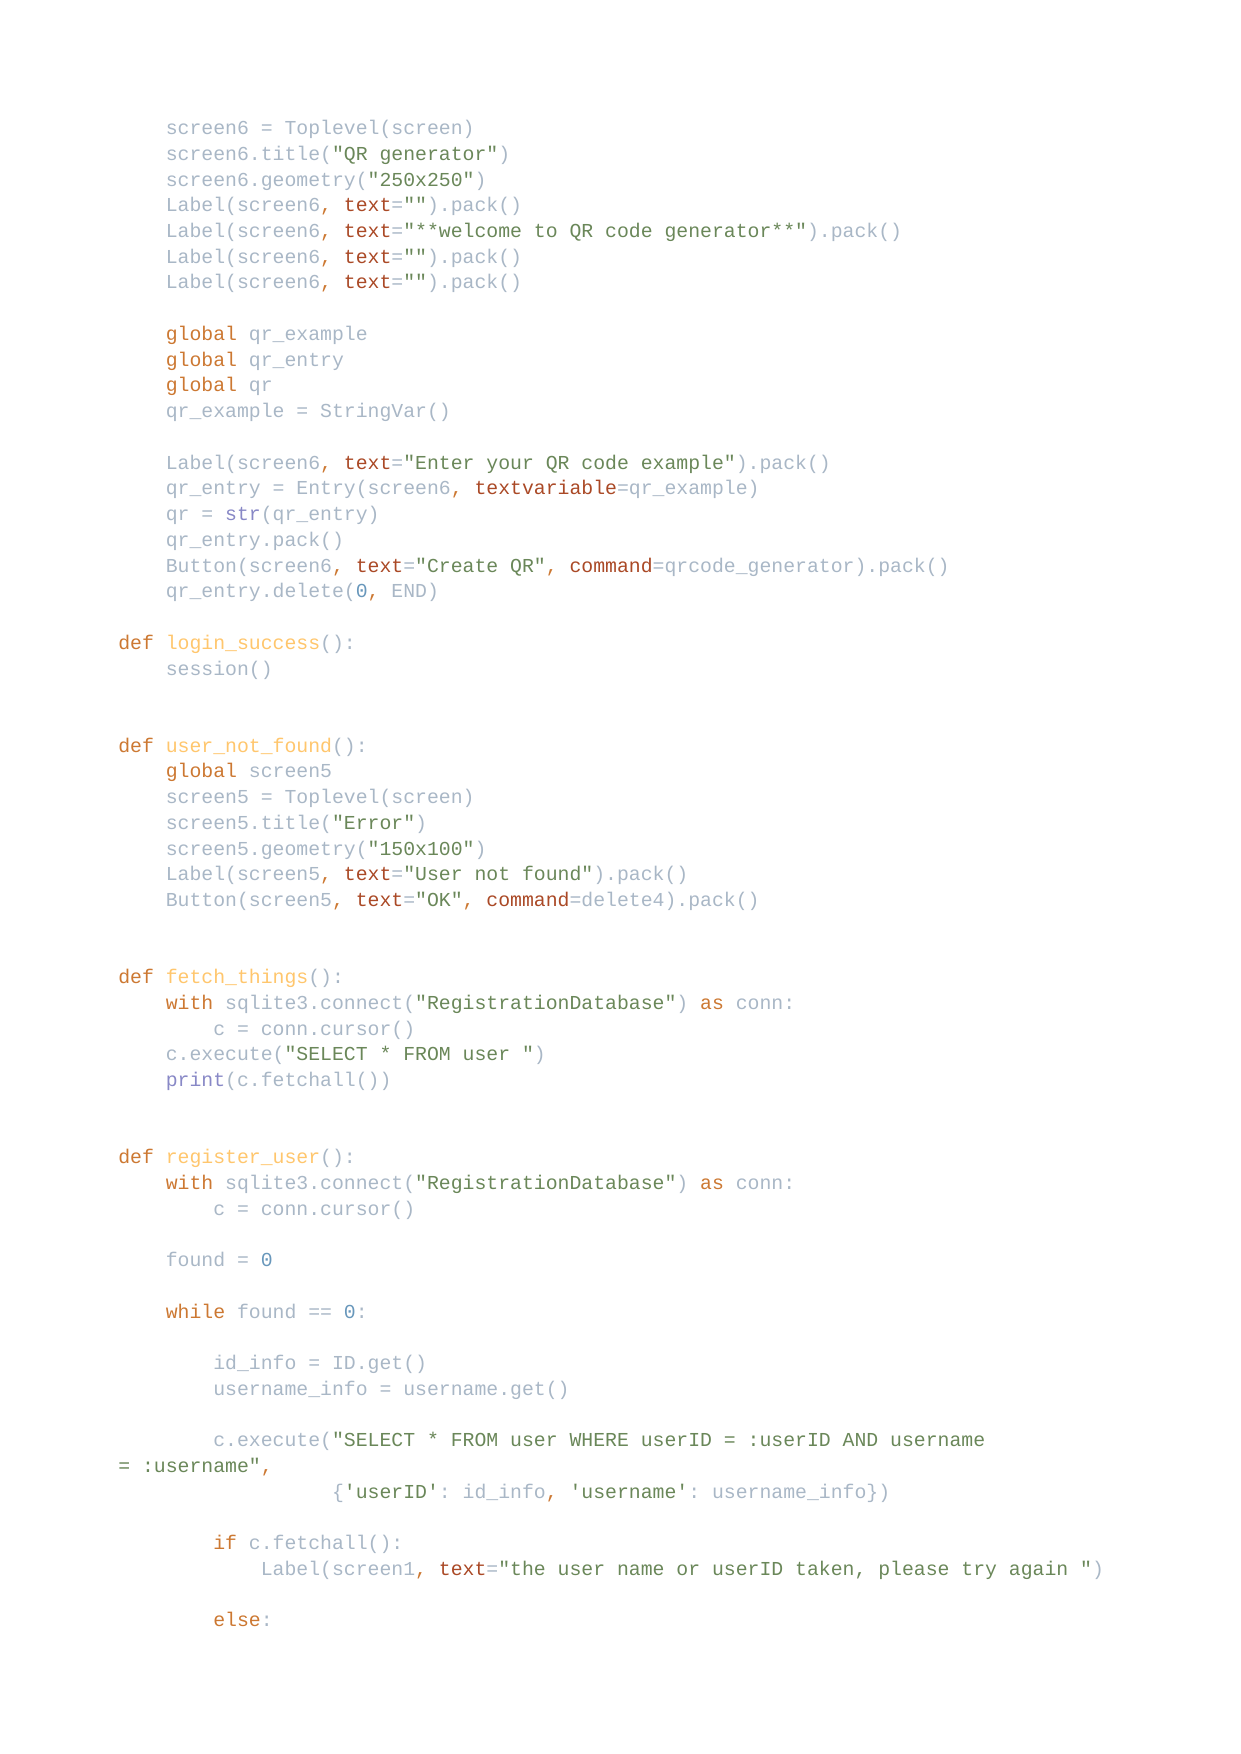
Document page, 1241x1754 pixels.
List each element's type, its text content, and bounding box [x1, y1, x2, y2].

text screen6 = Toplevel(screen) screen6.title("QR generator") screen6.geometry("250x250") Label(screen6, text="").pack() Label(screen6, text="**welcome to QR code generator**").pack() Label(screen6, text="").pack() Label(screen6, text="").pack() global qr_example global qr_entry global qr qr_example = StringVar() Label(screen6, text="Enter your QR code example").pack() qr_entry = Entry(screen6, textvariable=qr_example) qr = str(qr_entry) qr_entry.pack() Button(screen6, text="Create QR", command=qrcode_generator).pack() qr_entry.delete(0, END) def login_success(): session() def user_not_found(): global screen5 screen5 = Toplevel(screen) screen5.title("Error") screen5.geometry("150x100") Label(screen5, text="User not found").pack() Button(screen5, text="OK", command=delete4).pack() def fetch_things(): with sqlite3.connect("RegistrationDatabase") as conn: c = conn.cursor() c.execute("SELECT * FROM user ") print(c.fetchall()) def register_user(): with sqlite3.connect("RegistrationDatabase") as conn: c = conn.cursor() found = 0 while found == 0: id_info = ID.get() username_info = username.get() c.execute("SELECT * FROM user WHERE userID = :userID AND username = :username", {'userID': id_info, 'username': username_info}) if c.fetchall(): Label(screen1, text="the user name or userID taken, please try again ") else: [118, 118, 1122, 1633]
